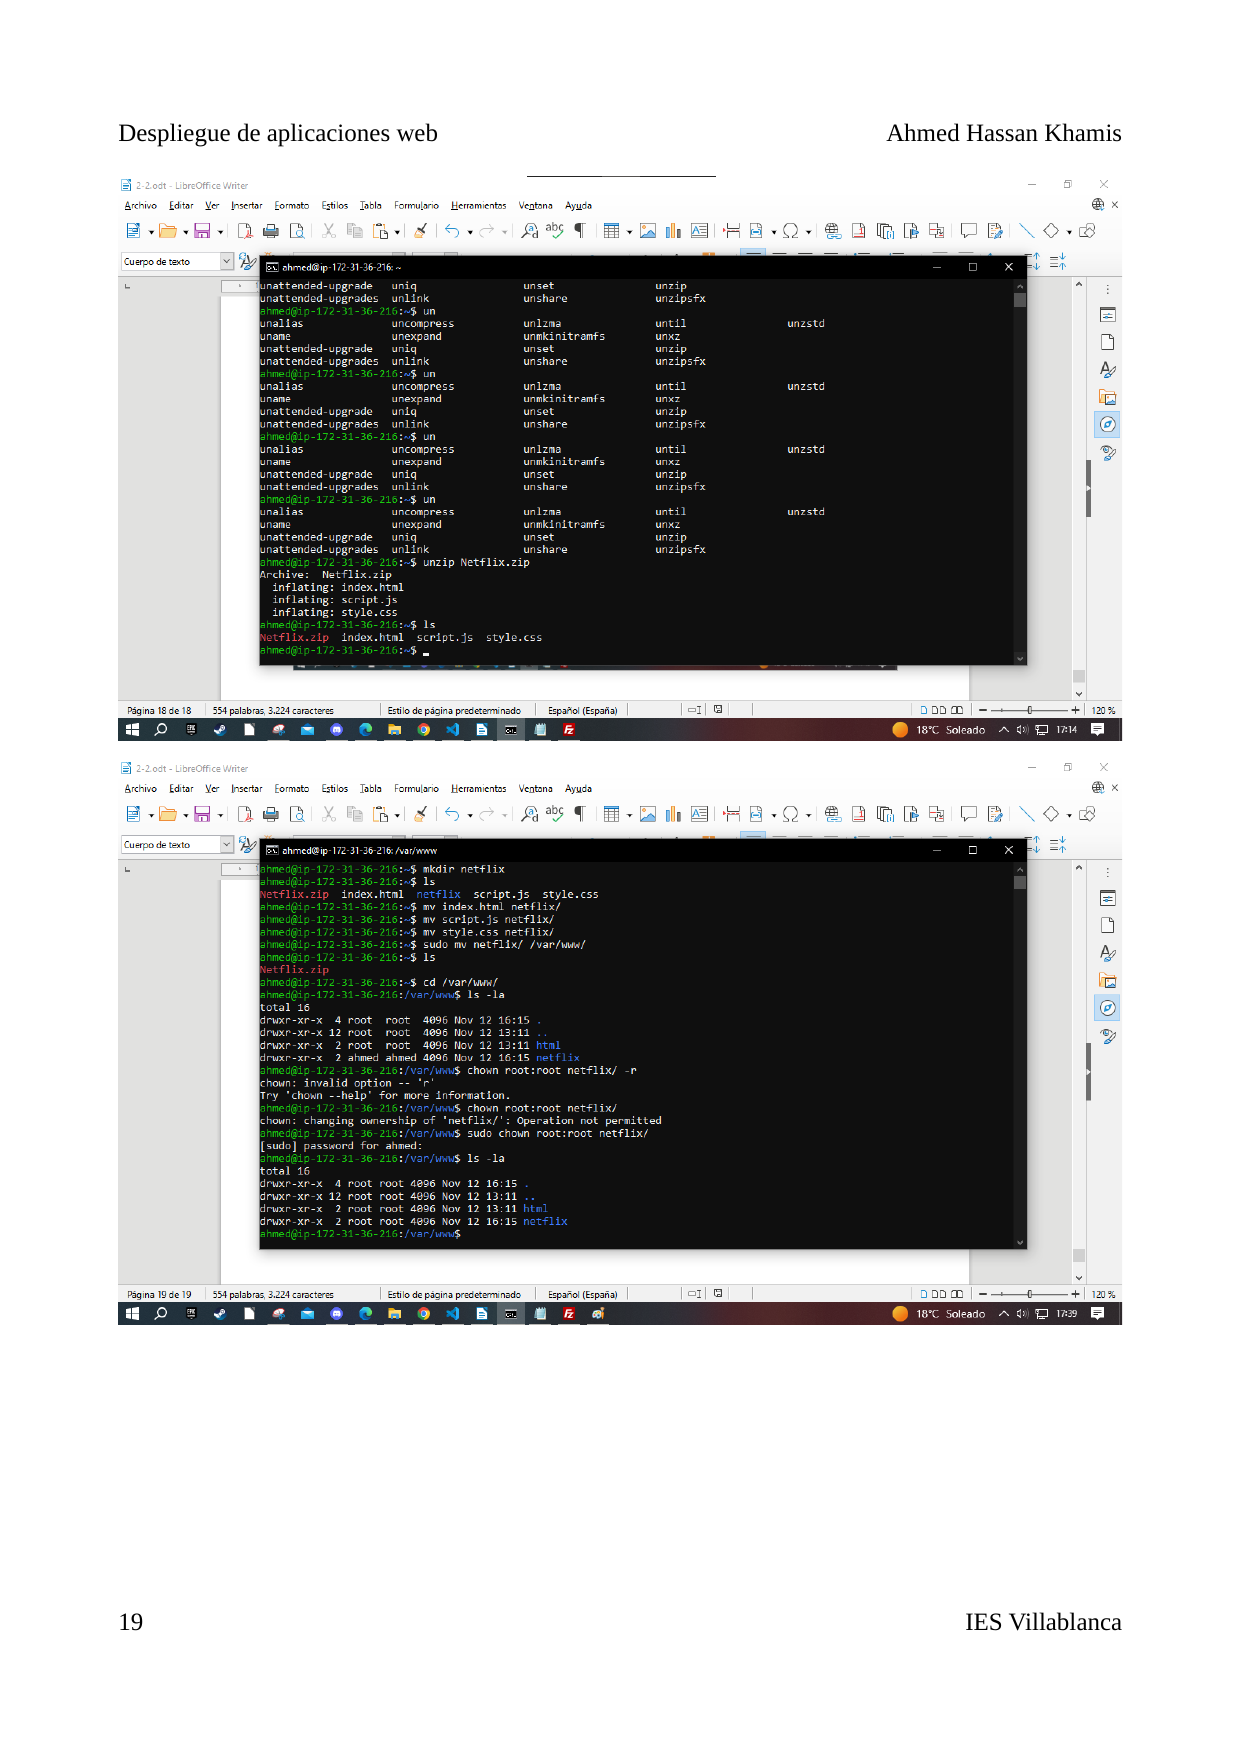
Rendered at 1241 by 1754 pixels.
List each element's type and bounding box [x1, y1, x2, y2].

picture [118, 176, 1123, 741]
picture [118, 760, 1123, 1325]
